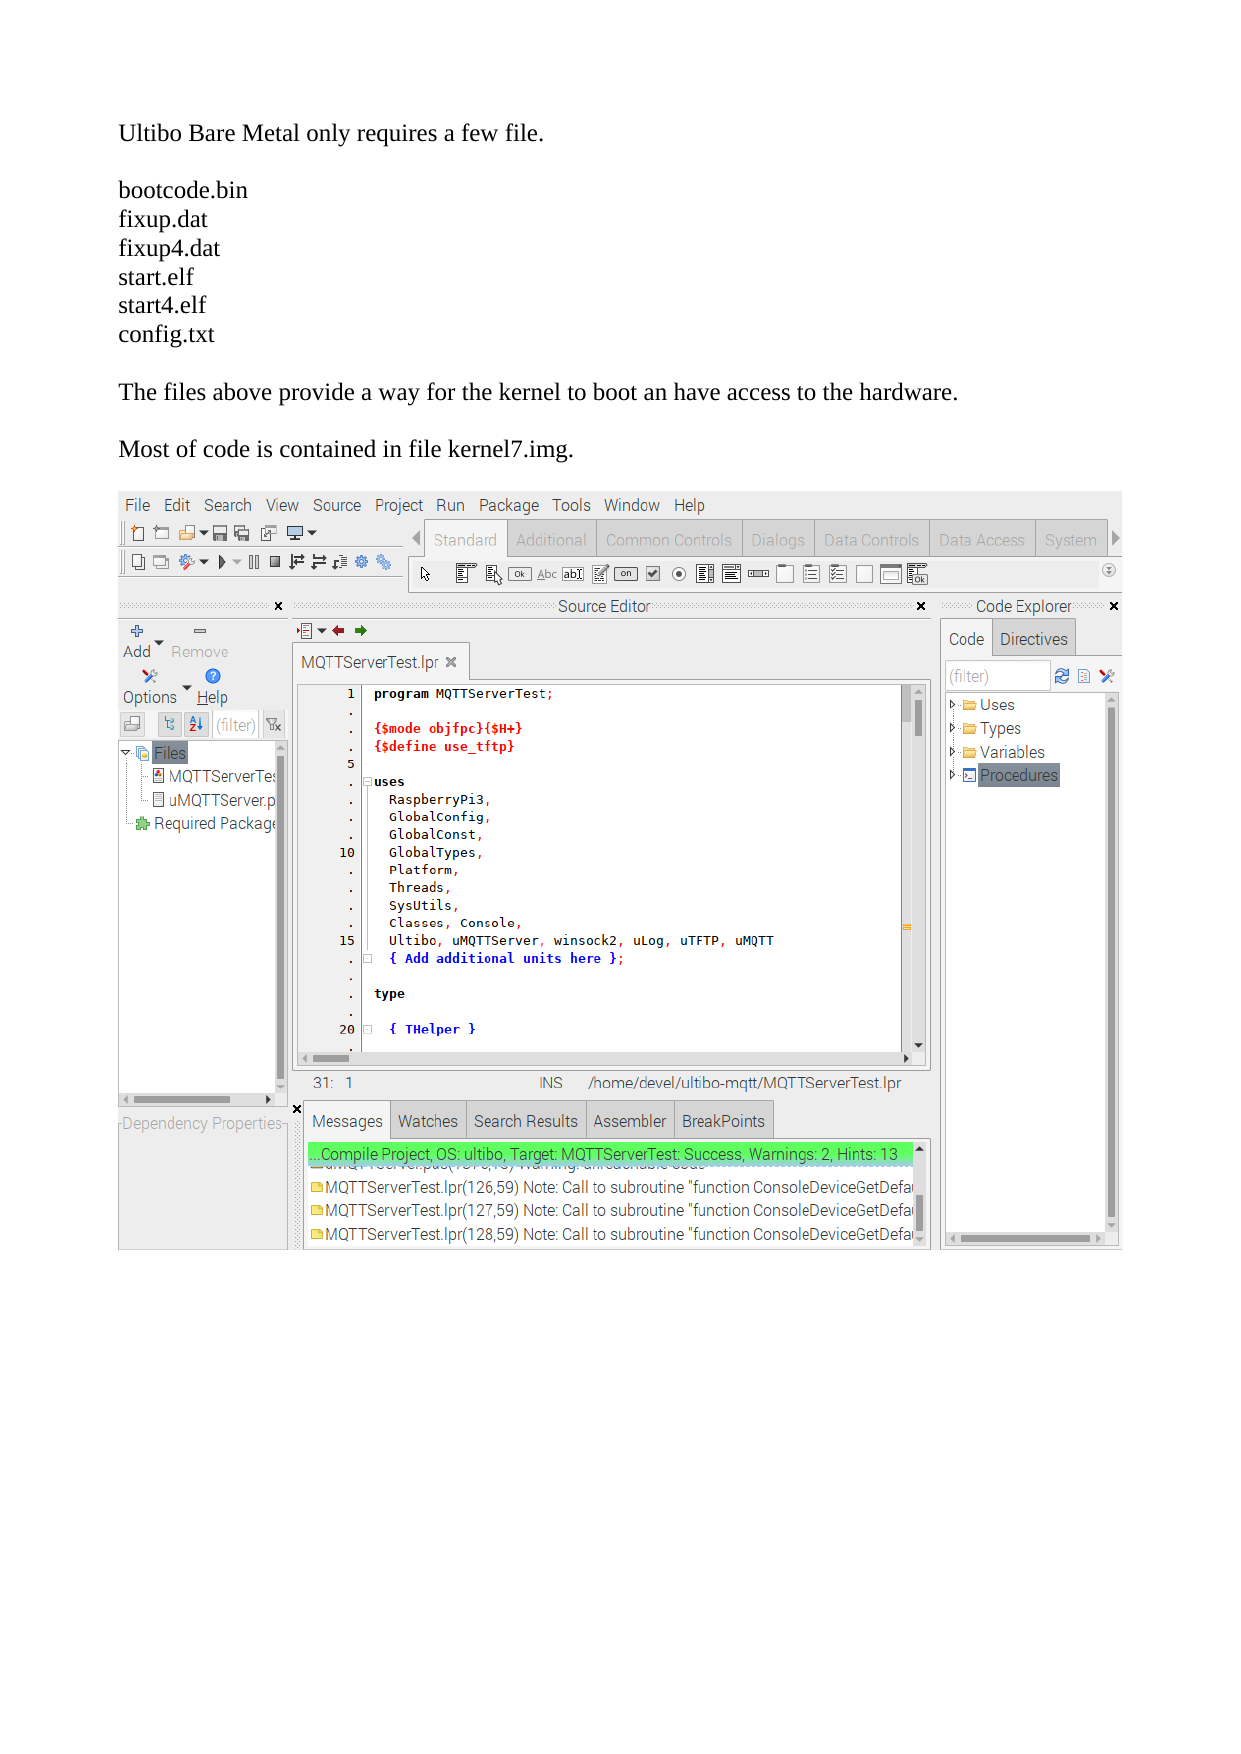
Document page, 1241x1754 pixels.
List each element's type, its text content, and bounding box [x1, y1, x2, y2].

text Ultibo Bare Metal only requires a few file. [118, 118, 1122, 147]
text The files above provide a way for the kernel to boot an have access to the hardware. [118, 377, 1122, 406]
text start4.elf [118, 291, 1122, 319]
text config.txt [118, 319, 1122, 348]
text fixup.dat [118, 204, 1122, 233]
text bootcode.bin [118, 176, 1122, 204]
text start.elf [118, 262, 1122, 291]
text fixup4.dat [118, 233, 1122, 262]
picture [118, 491, 1123, 1250]
text Most of code is contained in file kernel7.img. [118, 434, 1122, 463]
